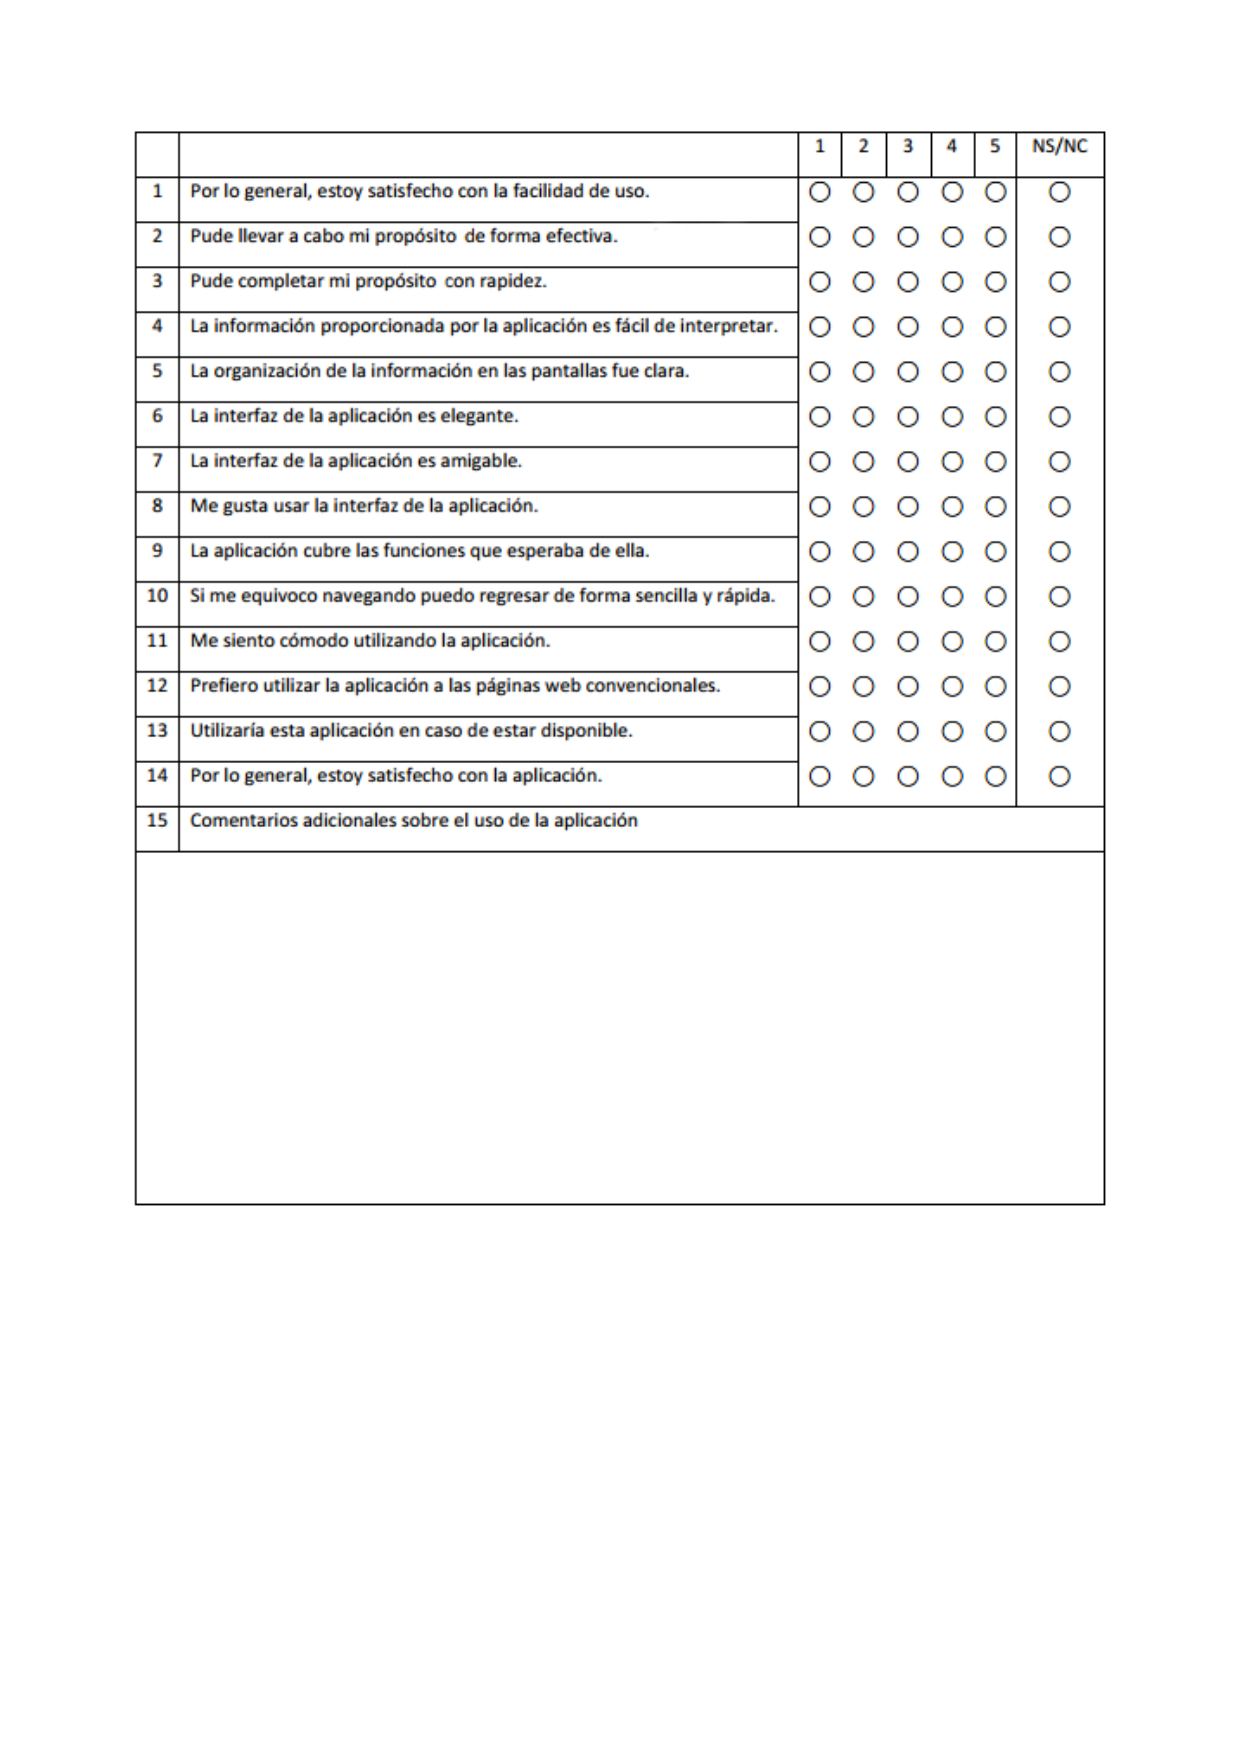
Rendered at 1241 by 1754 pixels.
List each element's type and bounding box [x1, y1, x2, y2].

picture [118, 118, 1123, 1223]
